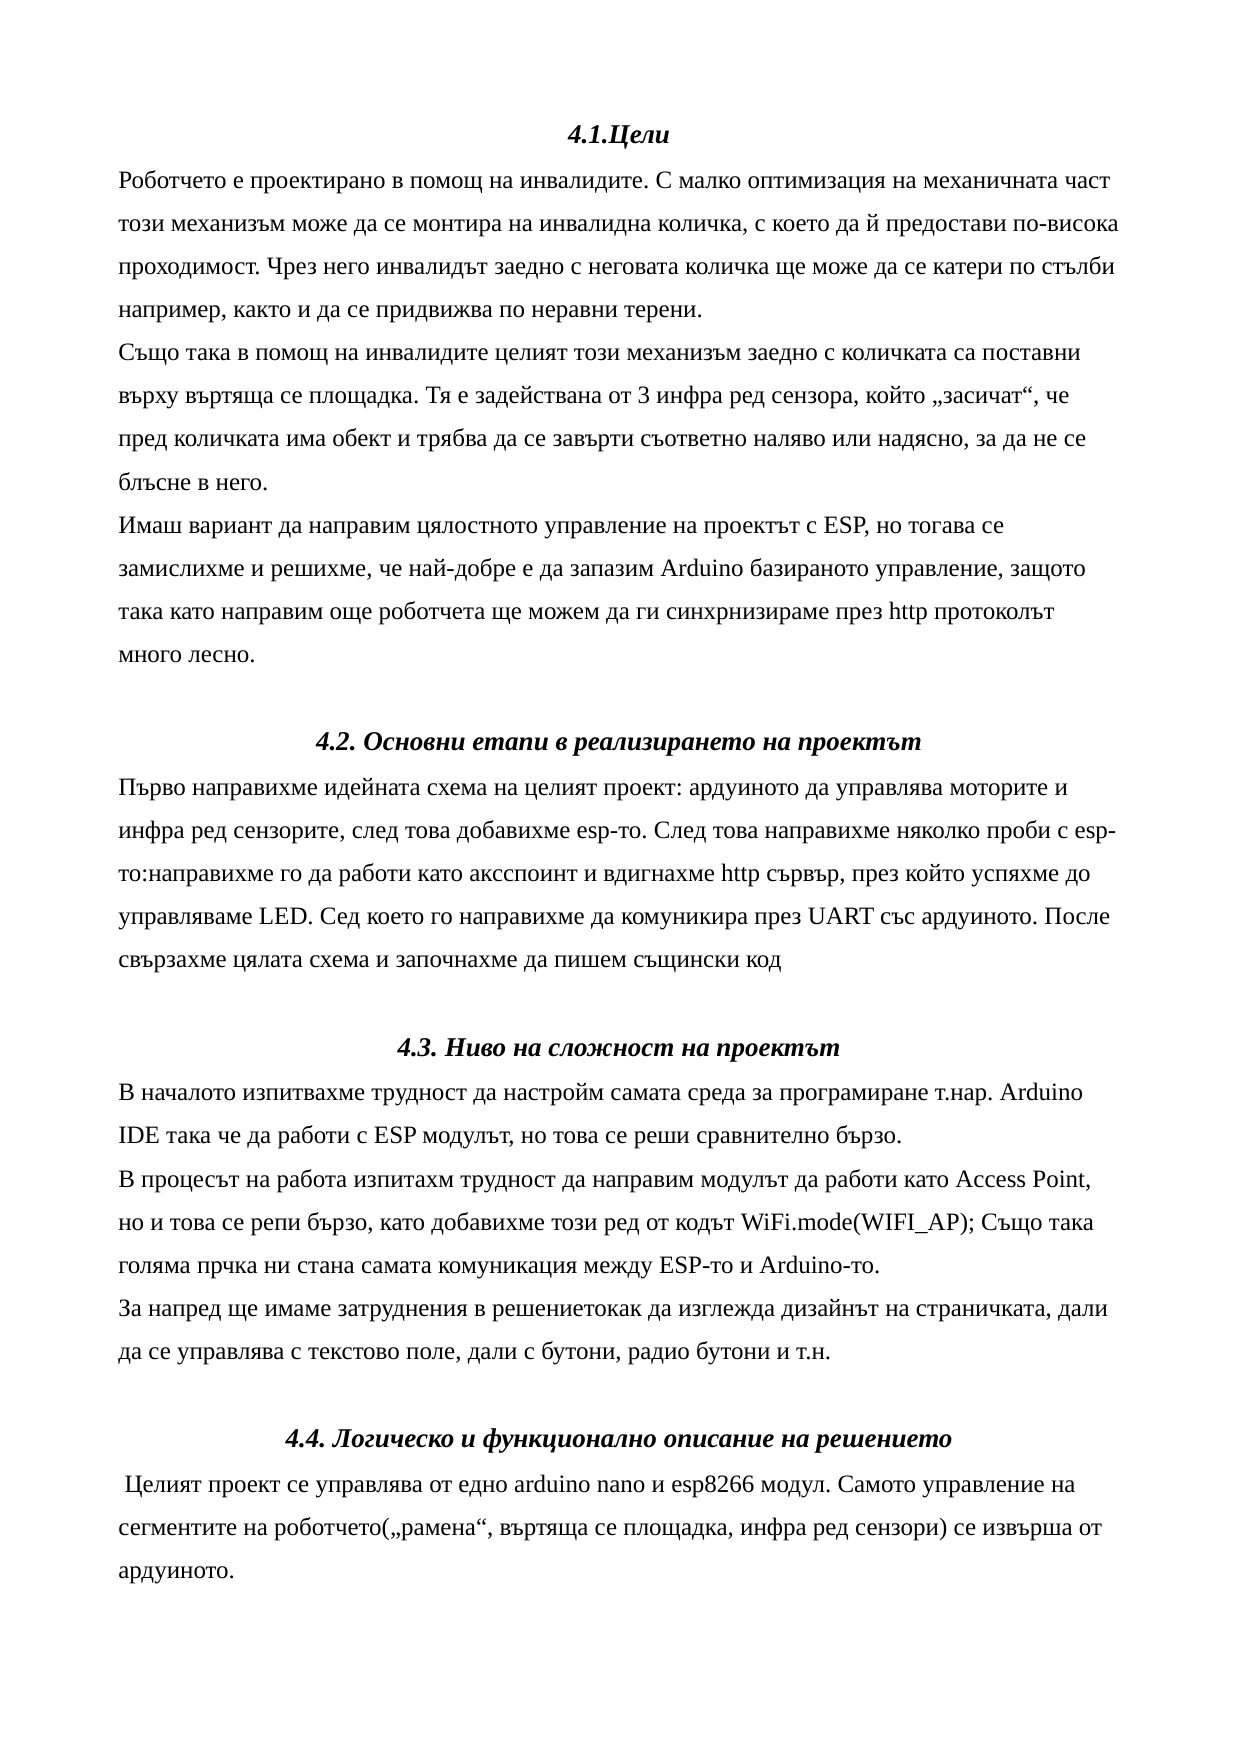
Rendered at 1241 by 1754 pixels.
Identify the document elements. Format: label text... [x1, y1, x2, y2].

text В началото изпитвахме трудност да настройм самата среда за програмиране т.нар. Arduino IDE така че да работи с ESP модулът, но това се реши сравнително бързо. [118, 1077, 1122, 1149]
text В процесът на работа изпитахм трудност да направим модулът да работи като Access Point, но и това се репи бързо, като добавихме този ред от кодът WiFi.mode(WIFI_AP); Също така голяма прчка ни стана самата комуникация между ESP-то и Arduino-то. [118, 1164, 1122, 1279]
text 4.4. Логическо и функционално описание на решението [118, 1422, 1122, 1454]
text Роботчето е проектирано в помощ на инвалидите. С малко оптимизация на механичната част този механизъм може да се монтира на инвалидна количка, с което да й предостави по-висока проходимост. Чрез него инвалидът заедно с неговата количка ще може да се катери по стълби например, както и да се придвижва по неравни терени. [118, 165, 1122, 323]
text Целият проект се управлява от едно arduino nano и esp8266 модул. Самото управление на сегментите на роботчето(„рамена“, въртяща се площадка, инфра ред сензори) се извърша от ардуиното. [118, 1469, 1122, 1584]
text 4.1.Цели [118, 118, 1122, 149]
text 4.2. Основни етапи в реализирането на проектът [118, 725, 1122, 757]
text 4.3. Ниво на сложност на проектът [118, 1031, 1122, 1062]
text Първо направихме идейната схема на целият проект: ардуиното да управлява моторите и инфра ред сензорите, след това добавихме esp-то. След това направихме няколко проби с esp-то:направихме го да работи като аксспоинт и вдигнахме http сървър, през който успяхме до управляваме LED. Сед което го направихме да комуникира през UART със ардуиното. После свързахме цялата схема и започнахме да пишем същински код [118, 772, 1122, 973]
text Също така в помощ на инвалидите целият този механизъм заедно с количката са поставни върху въртяща се площадка. Тя е задействана от 3 инфра ред сензора, който „засичат“, че пред количката има обект и трябва да се завърти съответно наляво или надясно, за да не се блъсне в него. [118, 337, 1122, 495]
text За напред ще имаме затруднения в решениетокак да изглежда дизайнът на страничката, дали да се управлява с текстово поле, дали с бутони, радио бутони и т.н. [118, 1293, 1122, 1365]
text Имаш вариант да направим цялостното управление на проектът с ESP, но тогава се замислихме и решихме, че най-добре е да запазим Arduino базираното управление, защото така като направим още роботчета ще можем да ги синхрнизираме през http протоколът много лесно. [118, 510, 1122, 668]
